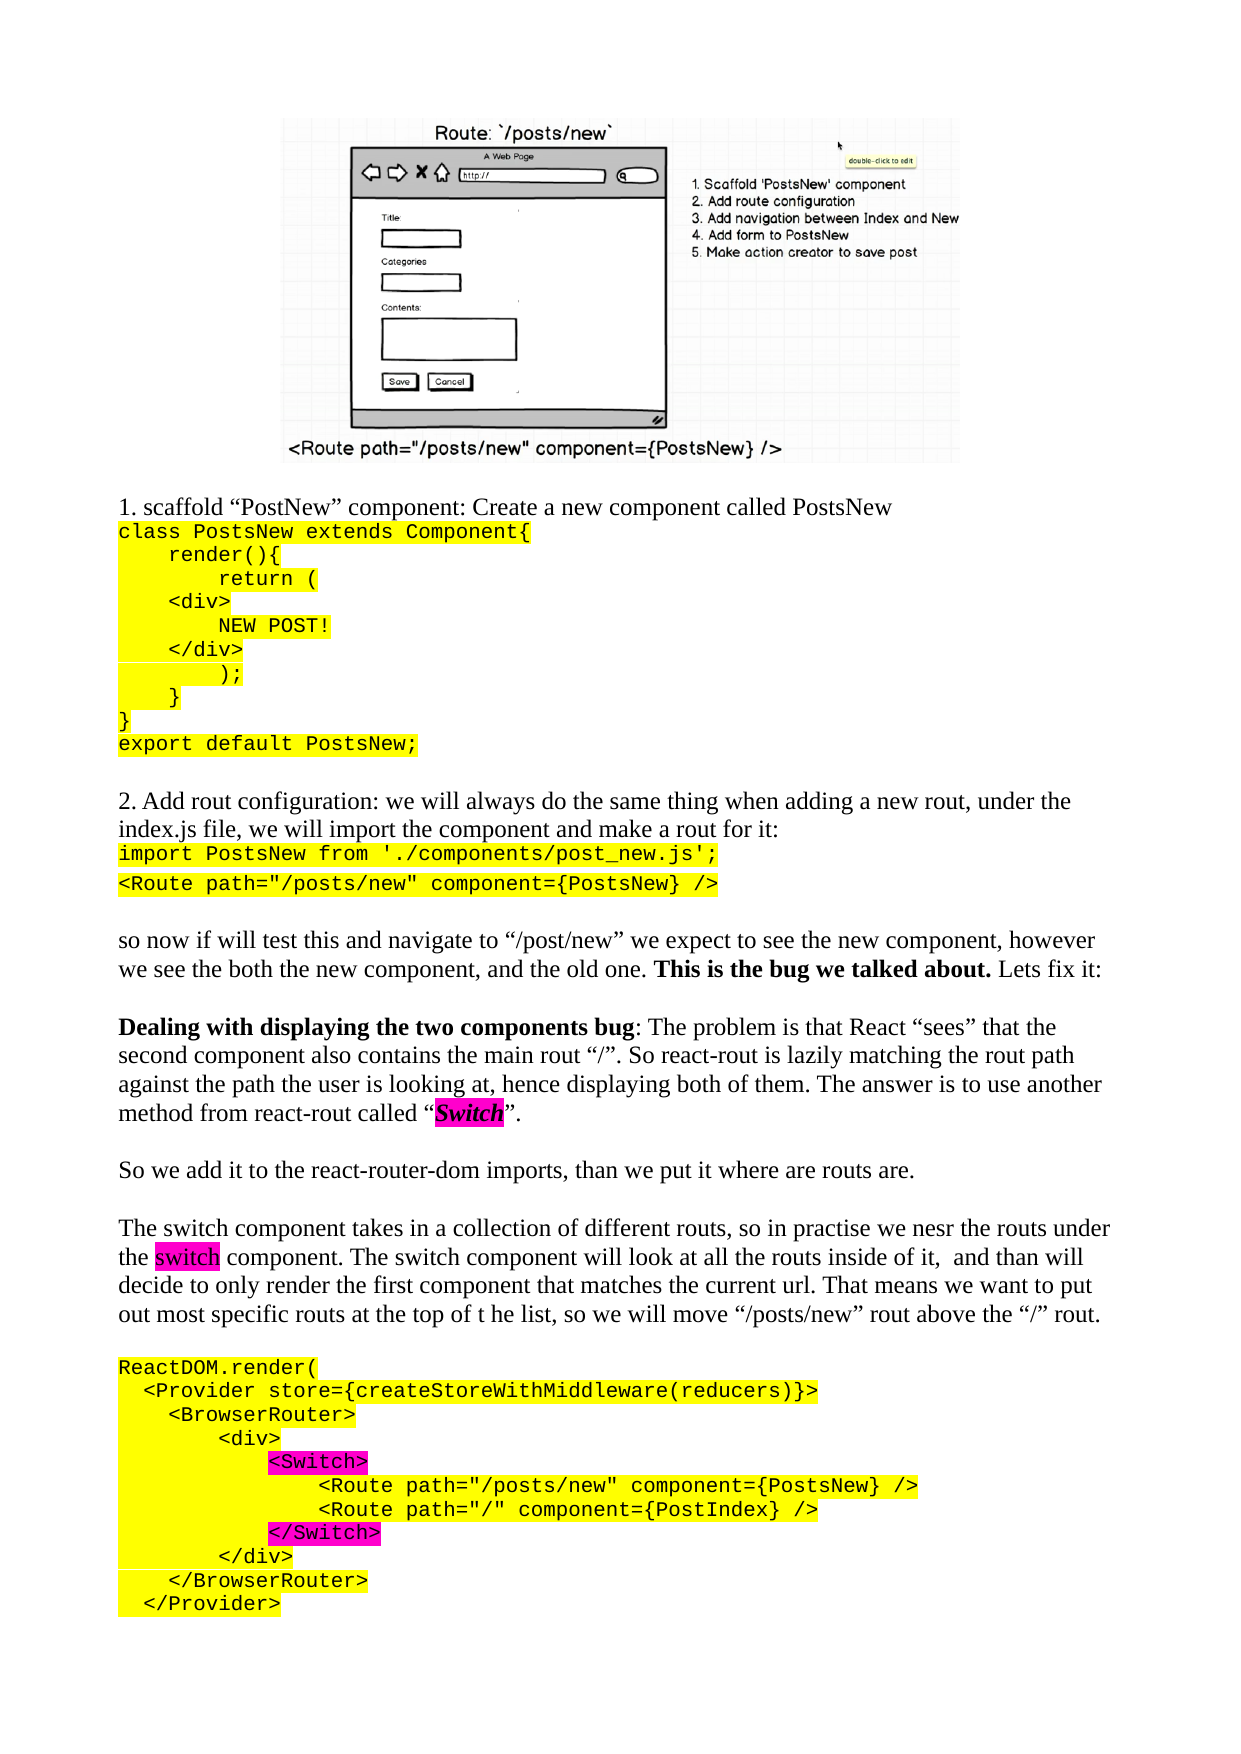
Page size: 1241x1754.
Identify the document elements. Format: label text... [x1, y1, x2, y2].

text <Route path="/posts/new" component={PostsNew} /> [118, 1475, 1122, 1499]
text </Switch> [118, 1522, 1122, 1546]
text } [118, 710, 1122, 733]
text </Provider> [118, 1593, 1122, 1617]
text The switch component takes in a collection of different routs, so in practise we nesr the routs under the switch component. The switch component will look at all the routs inside of it, and than will decide to only render the first component that matches the current url. That means we want to put out most specific routs at the top of t he list, so we will move “/posts/new” rout above the “/” rout. [118, 1213, 1122, 1328]
text <Switch> [118, 1451, 1122, 1475]
text <Provider store={createStoreWithMiddleware(reducers)}> [118, 1380, 1122, 1404]
text so now if will test this and navigate to “/post/new” we expect to see the new component, however we see the both the new component, and the old one. This is the bug we talked about. Lets fix it: [118, 926, 1122, 983]
text </div> [118, 639, 1122, 662]
text render(){ [118, 544, 1122, 568]
text NEW POST! [118, 615, 1122, 639]
text <div> [118, 1428, 1122, 1451]
text 1. scaffold “PostNew” component: Create a new component called PostsNew [118, 492, 1122, 521]
text return ( [118, 568, 1122, 592]
text ); [118, 662, 1122, 686]
text <Route path="/" component={PostIndex} /> [118, 1499, 1122, 1522]
text </div> [118, 1546, 1122, 1569]
text </BrowserRouter> [118, 1569, 1122, 1593]
text } [118, 686, 1122, 710]
text ReactDOM.render( [118, 1357, 1122, 1380]
text <BrowserRouter> [118, 1404, 1122, 1428]
text Dealing with displaying the two components bug: The problem is that React “sees” that the second component also contains the main rout “/”. So react-rout is lazily matching the rout path against the path the user is looking at, hence displaying both of them. The answer is to use another method from react-rout called “Switch”. [118, 1012, 1122, 1127]
text <div> [118, 592, 1122, 615]
picture [280, 118, 960, 463]
text class PostsNew extends Component{ [118, 521, 1122, 544]
text <Route path="/posts/new" component={PostsNew} /> [118, 867, 1122, 897]
text import PostsNew from './components/post_new.js'; [118, 843, 1122, 867]
text 2. Add rout configuration: we will always do the same thing when adding a new rout, under the index.js file, we will import the component and make a rout for it: [118, 786, 1122, 843]
text export default PostsNew; [118, 733, 1122, 757]
text So we add it to the react-router-dom imports, than we put it where are routs are. [118, 1156, 1122, 1184]
